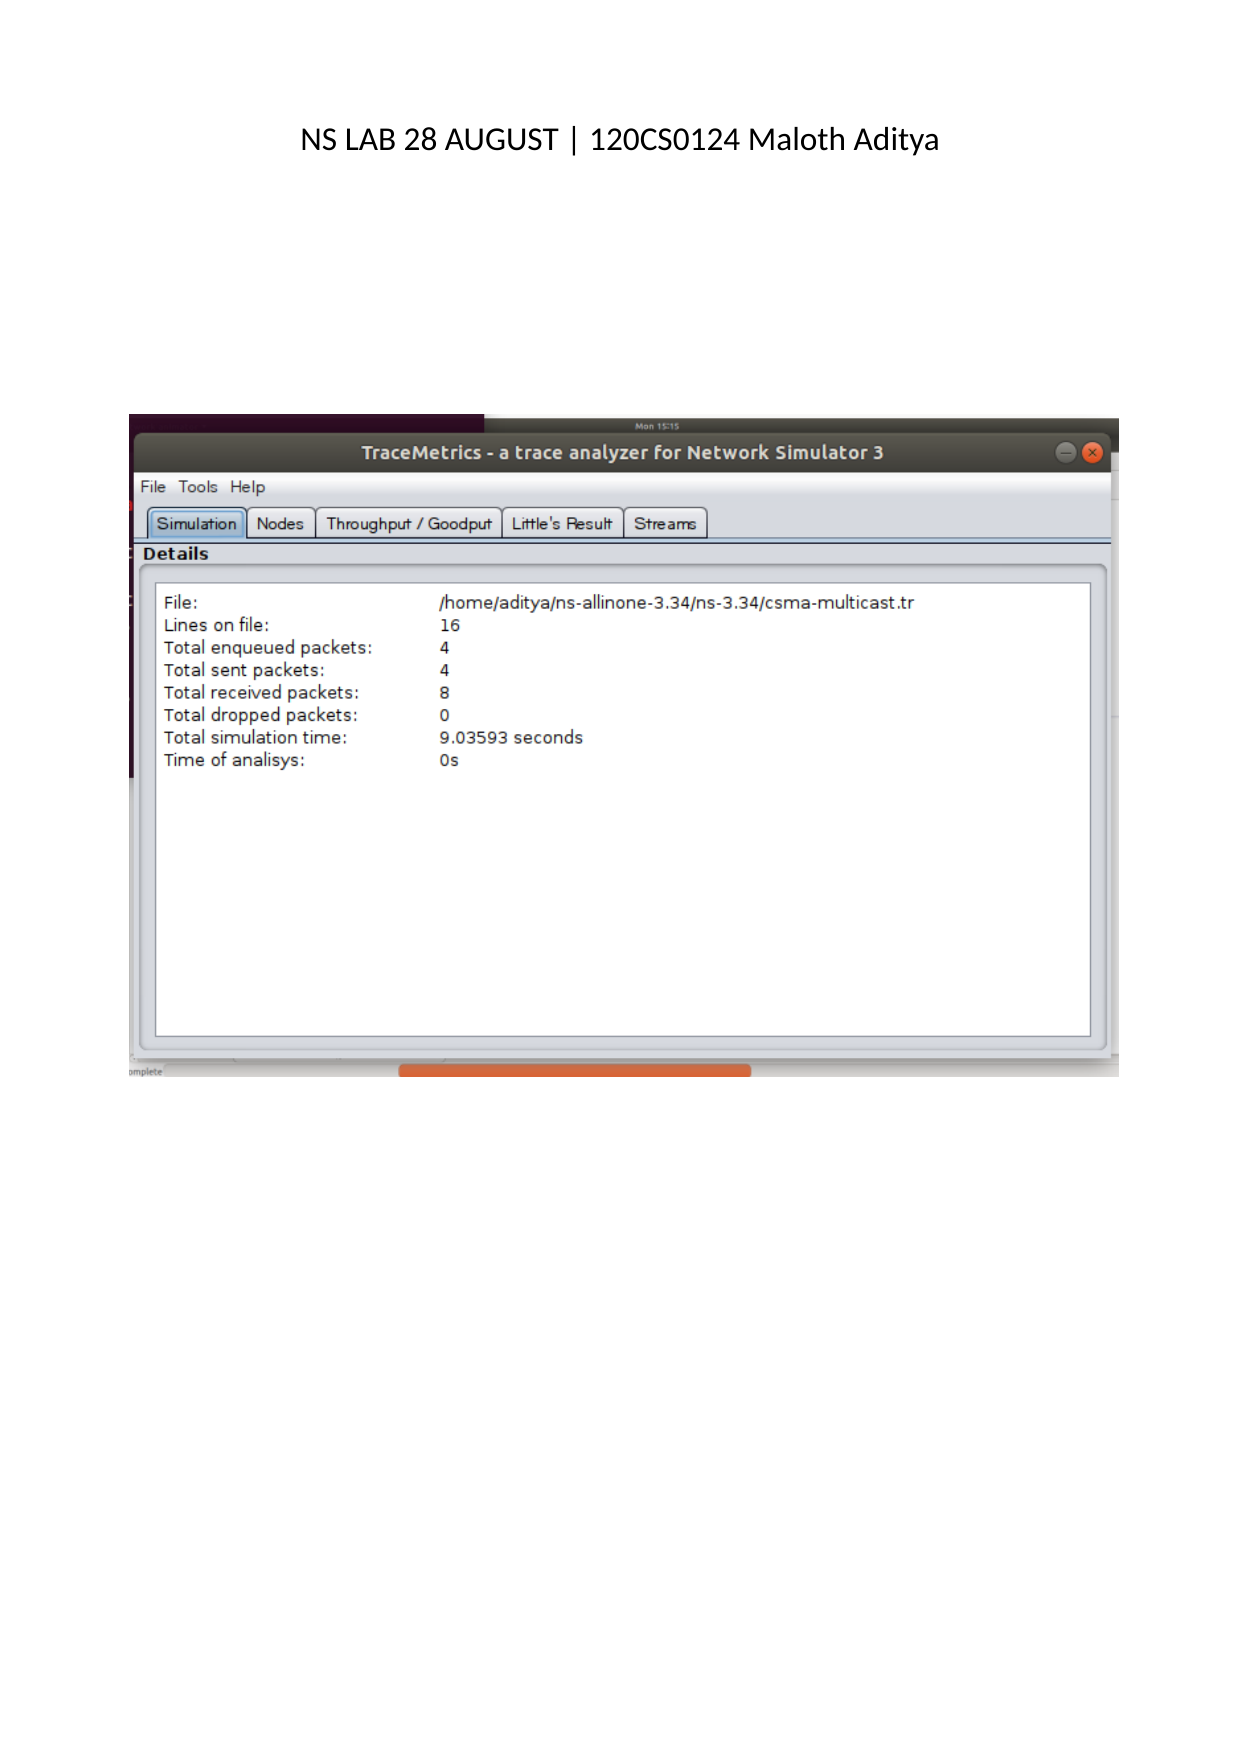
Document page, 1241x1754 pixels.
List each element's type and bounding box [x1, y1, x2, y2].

picture [234, 414, 1004, 1077]
